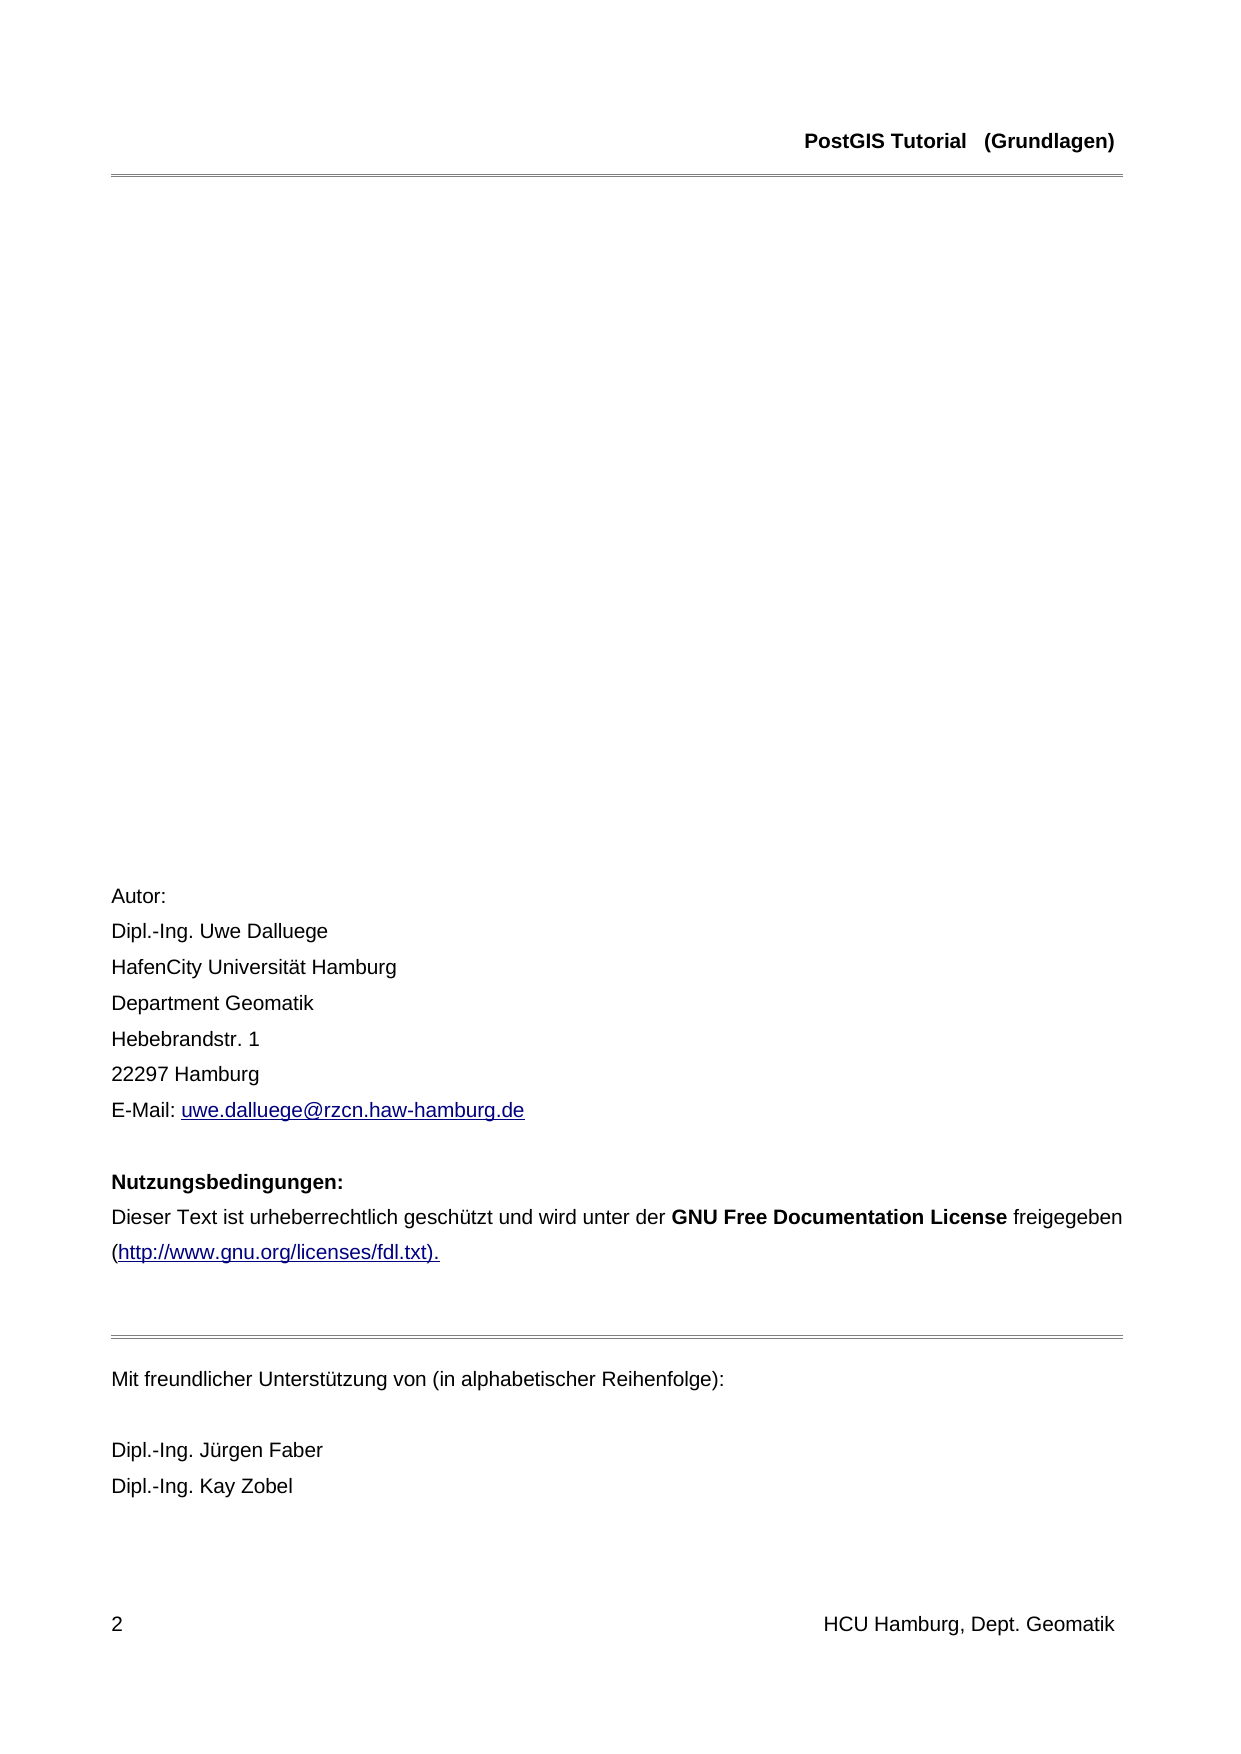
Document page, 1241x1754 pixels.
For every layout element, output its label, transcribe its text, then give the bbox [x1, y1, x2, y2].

text Nutzungsbedingungen: [111, 1170, 1123, 1193]
text Dipl.-Ing. Uwe Dalluege [111, 920, 1123, 943]
text Dipl.-Ing. Kay Zobel [111, 1474, 1123, 1498]
text Hebebrandstr. 1 [111, 1027, 1123, 1051]
text HafenCity Universität Hamburg [111, 956, 1123, 979]
text Dieser Text ist urheberrechtlich geschützt und wird unter der GNU Free Documentation License freigegeben (http://www.gnu.org/licenses/fdl.txt). [111, 1206, 1123, 1264]
text Dipl.-Ing. Jürgen Faber [111, 1439, 1123, 1462]
text Department Geomatik [111, 992, 1123, 1015]
text E-Mail: uwe.dalluege@rzcn.haw-hamburg.de [111, 1099, 1123, 1122]
text Autor: [111, 884, 1123, 908]
text 22297 Hamburg [111, 1063, 1123, 1086]
text Mit freundlicher Unterstützung von (in alphabetischer Reihenfolge): [111, 1367, 1123, 1391]
